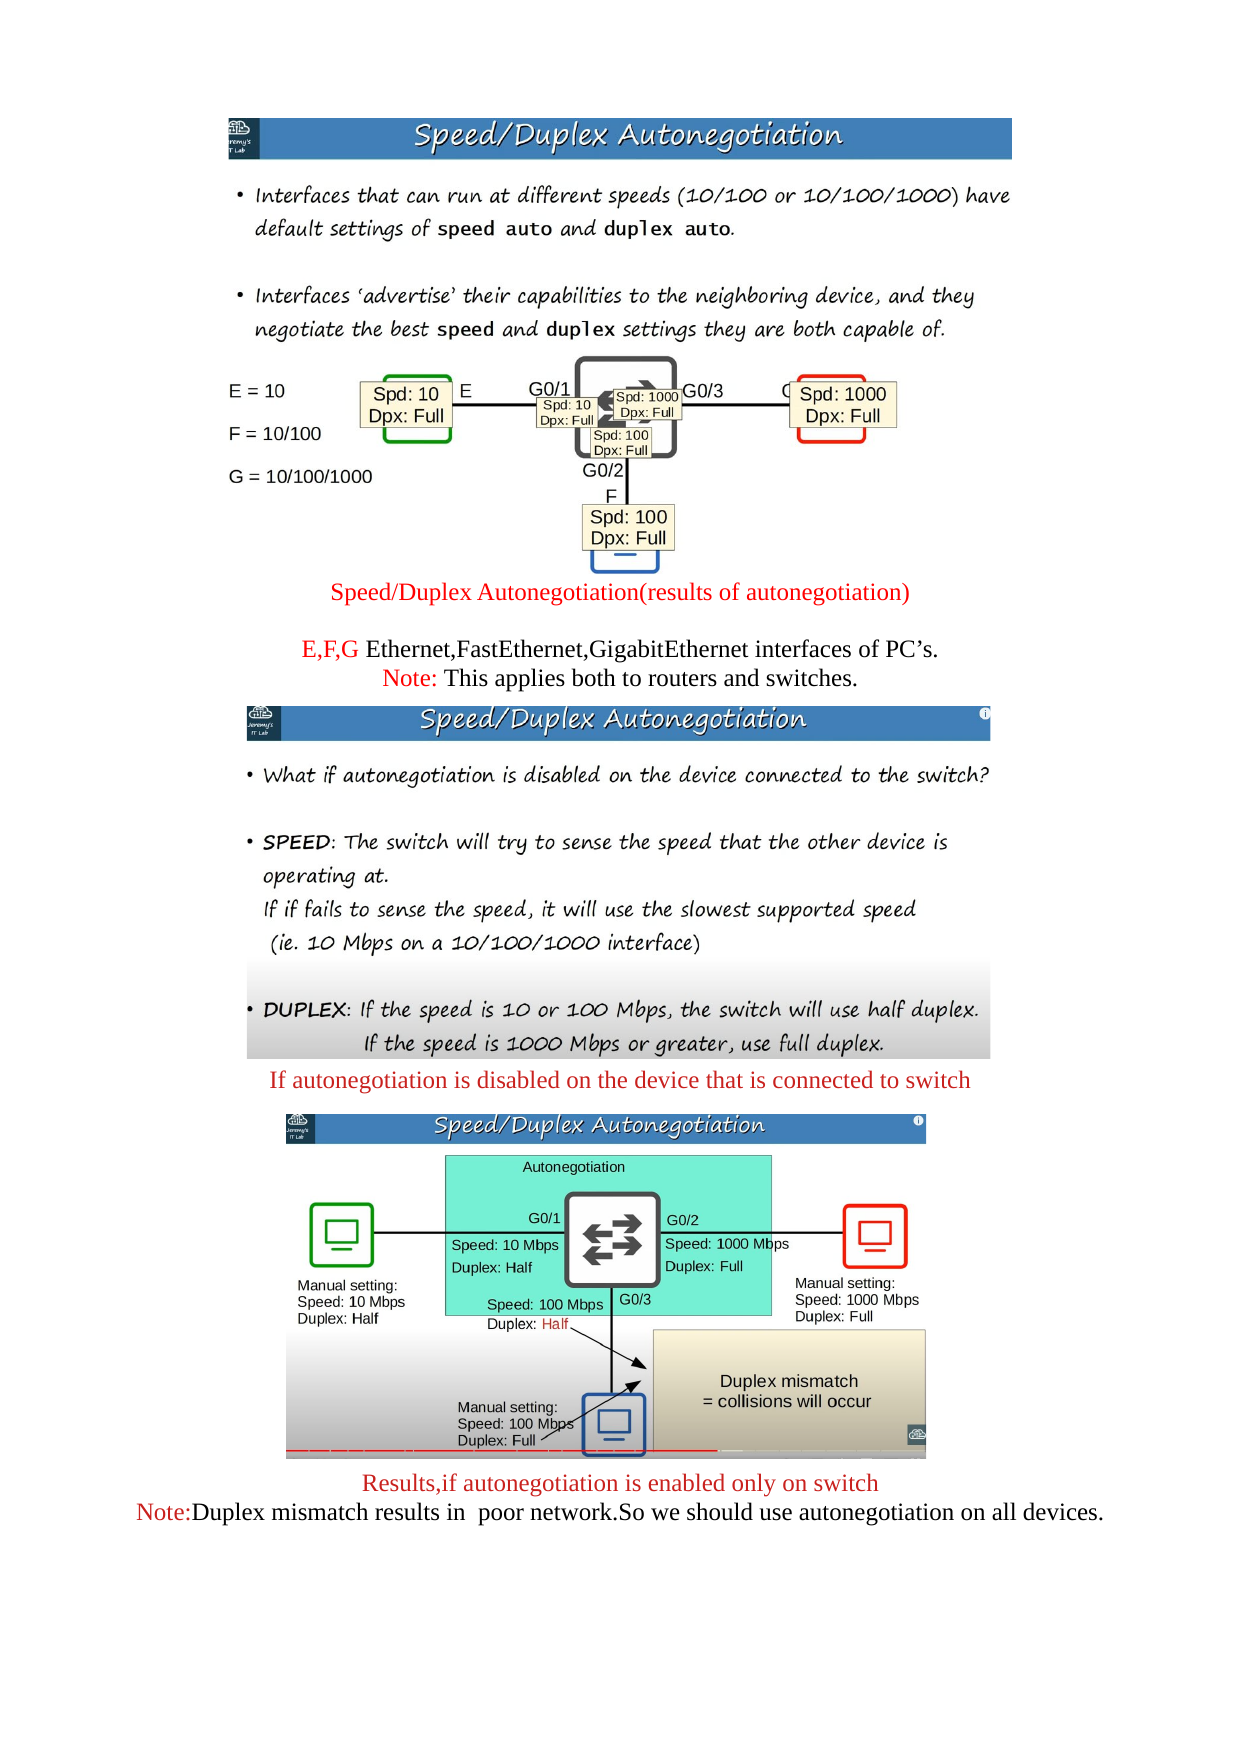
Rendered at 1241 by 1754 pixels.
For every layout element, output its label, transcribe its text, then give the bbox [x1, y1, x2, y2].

text E,F,G Ethernet,FastEthernet,GigabitEthernet interfaces of PC’s. [118, 634, 1122, 663]
picture [228, 118, 1012, 577]
text Results,if autonegotiation is enabled only on switch [118, 1468, 1122, 1497]
picture [246, 706, 991, 1059]
text Note:Duplex mismatch results in poor network.So we should use autonegotiation on all devices. [118, 1497, 1122, 1525]
text Note: This applies both to routers and switches. [118, 663, 1122, 692]
text Speed/Duplex Autonegotiation(results of autonegotiation) [118, 118, 1122, 605]
text If autonegotiation is disabled on the device that is connected to switch [118, 1065, 1122, 1094]
picture [286, 1114, 927, 1459]
